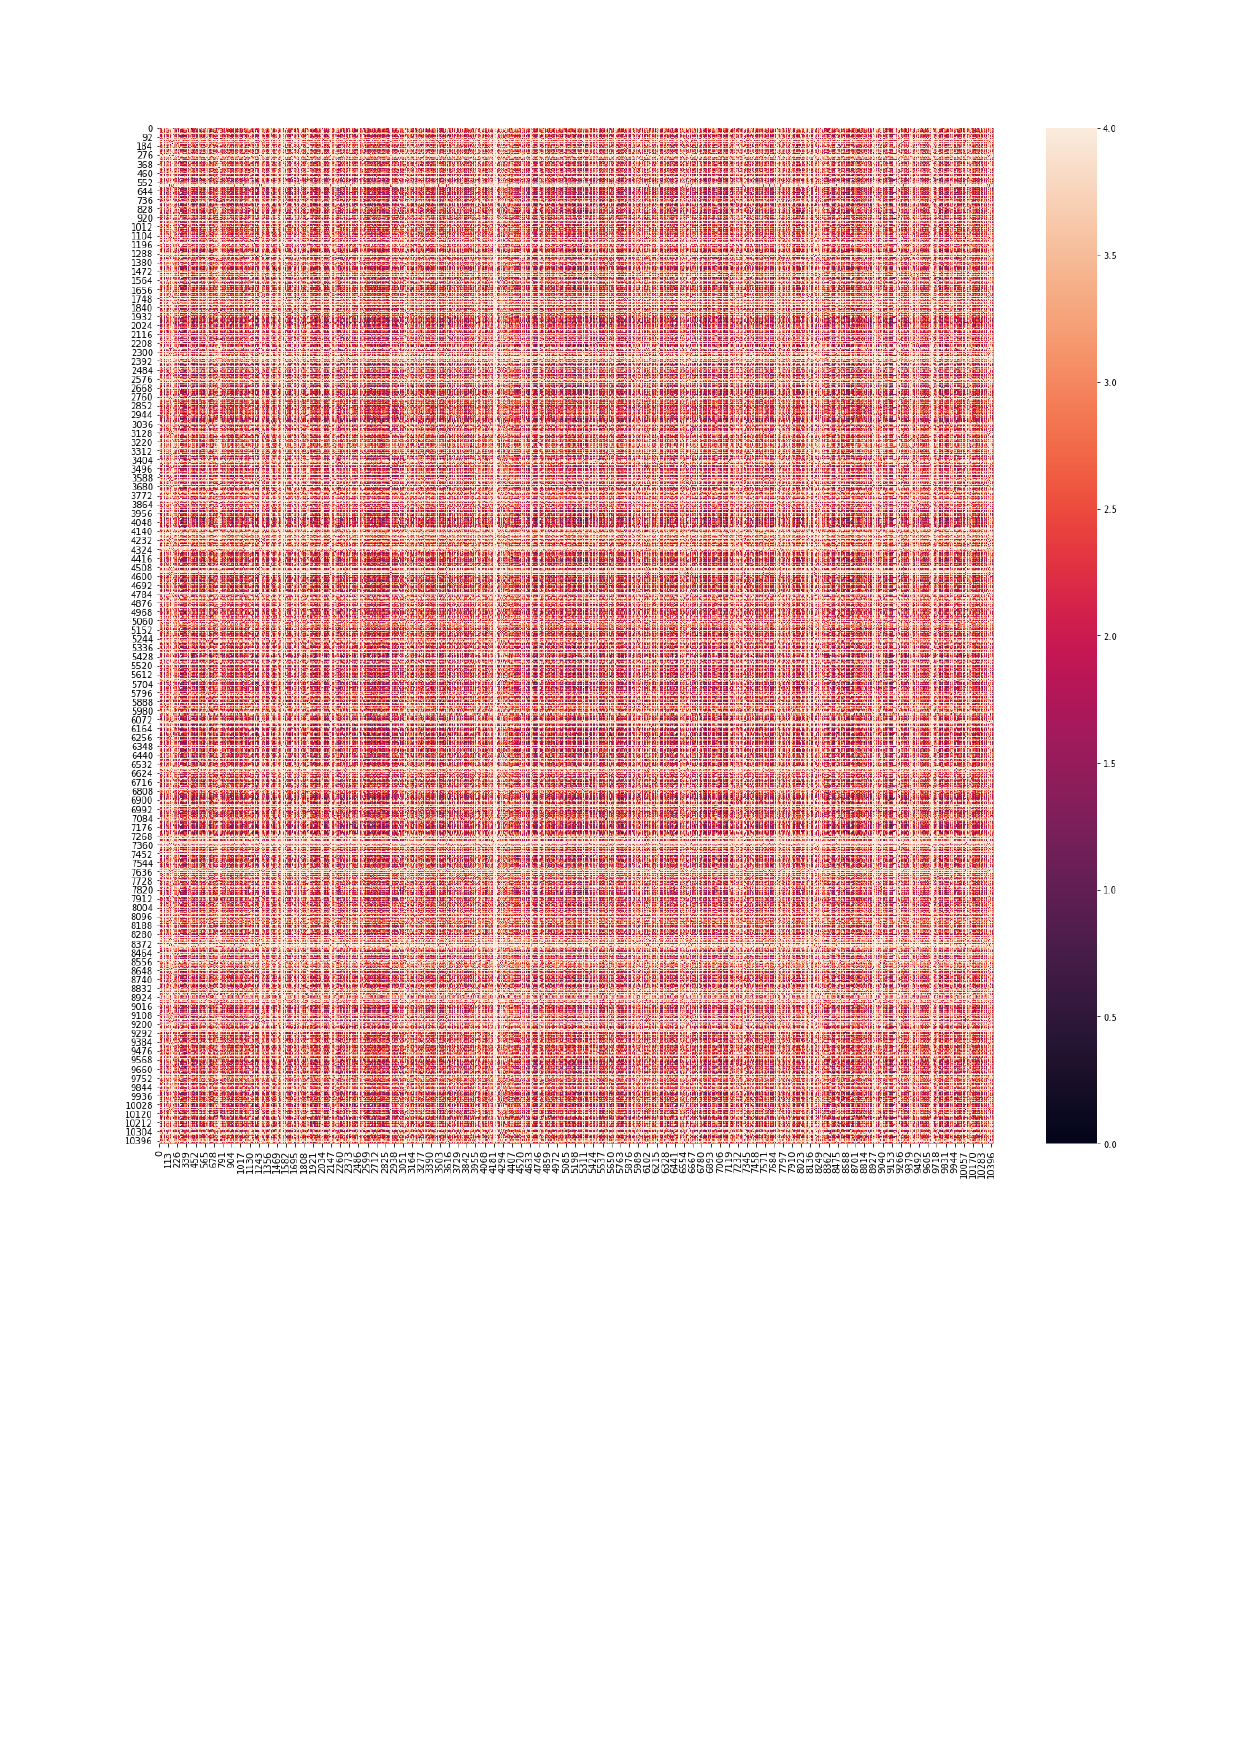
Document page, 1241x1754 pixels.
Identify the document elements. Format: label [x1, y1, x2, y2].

picture [118, 118, 1123, 1184]
